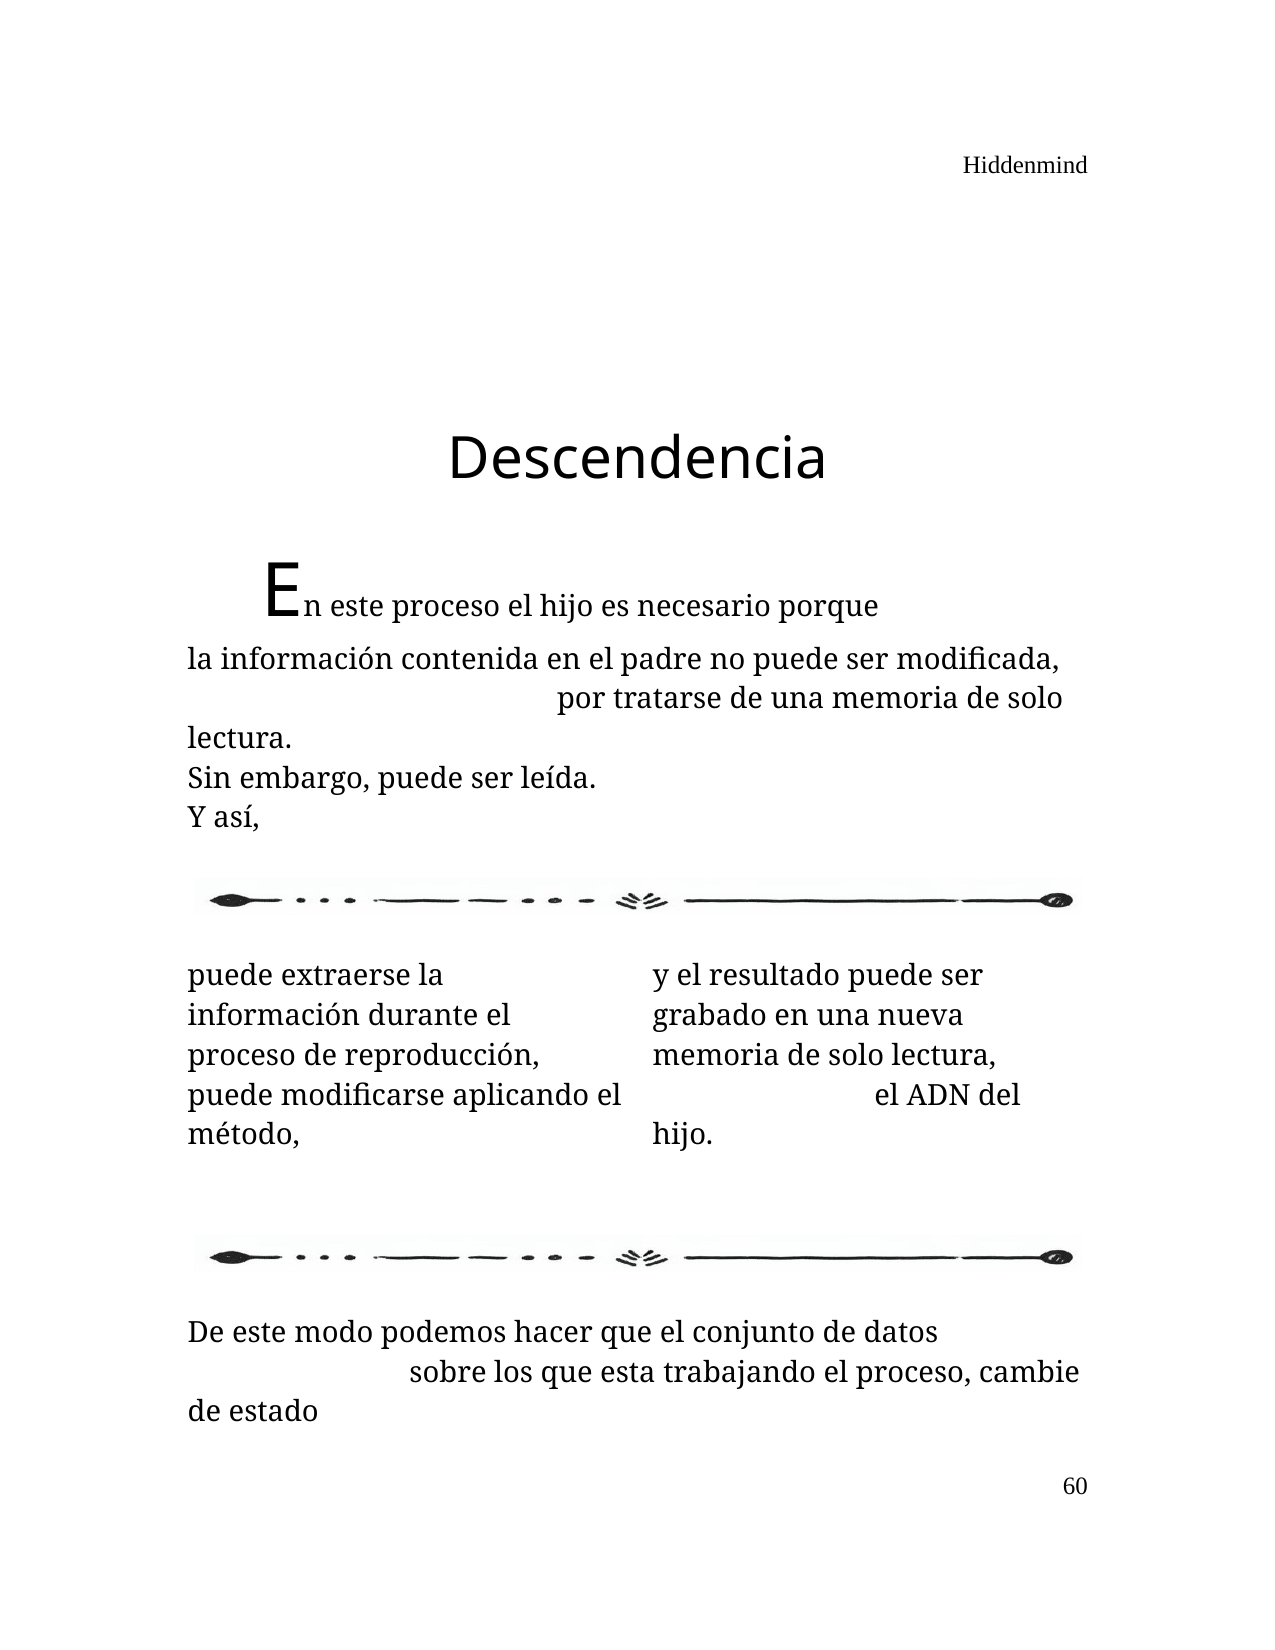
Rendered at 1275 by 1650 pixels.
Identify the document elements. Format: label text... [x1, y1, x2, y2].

text y el resultado puede ser grabado en una nueva memoria de solo lectura, [652, 955, 1087, 1074]
text De este modo podemos hacer que el conjunto de datos [187, 1311, 1087, 1351]
text puede extraerse la información durante el proceso de reproducción, puede modificarse aplicando el método, [187, 955, 622, 1153]
text el ADN del hijo. [652, 1074, 1087, 1153]
text Y así, [187, 797, 1087, 836]
text por tratarse de una memoria de solo lectura. [187, 678, 1087, 757]
text En este proceso el hijo es necesario porque [187, 536, 1087, 638]
picture [193, 1235, 1083, 1272]
text sobre los que esta trabajando el proceso, cambie de estado [187, 1351, 1087, 1430]
text la información contenida en el padre no puede ser modificada, [187, 638, 1087, 678]
text Sin embargo, puede ser leída. [187, 757, 1087, 797]
picture [193, 878, 1083, 915]
